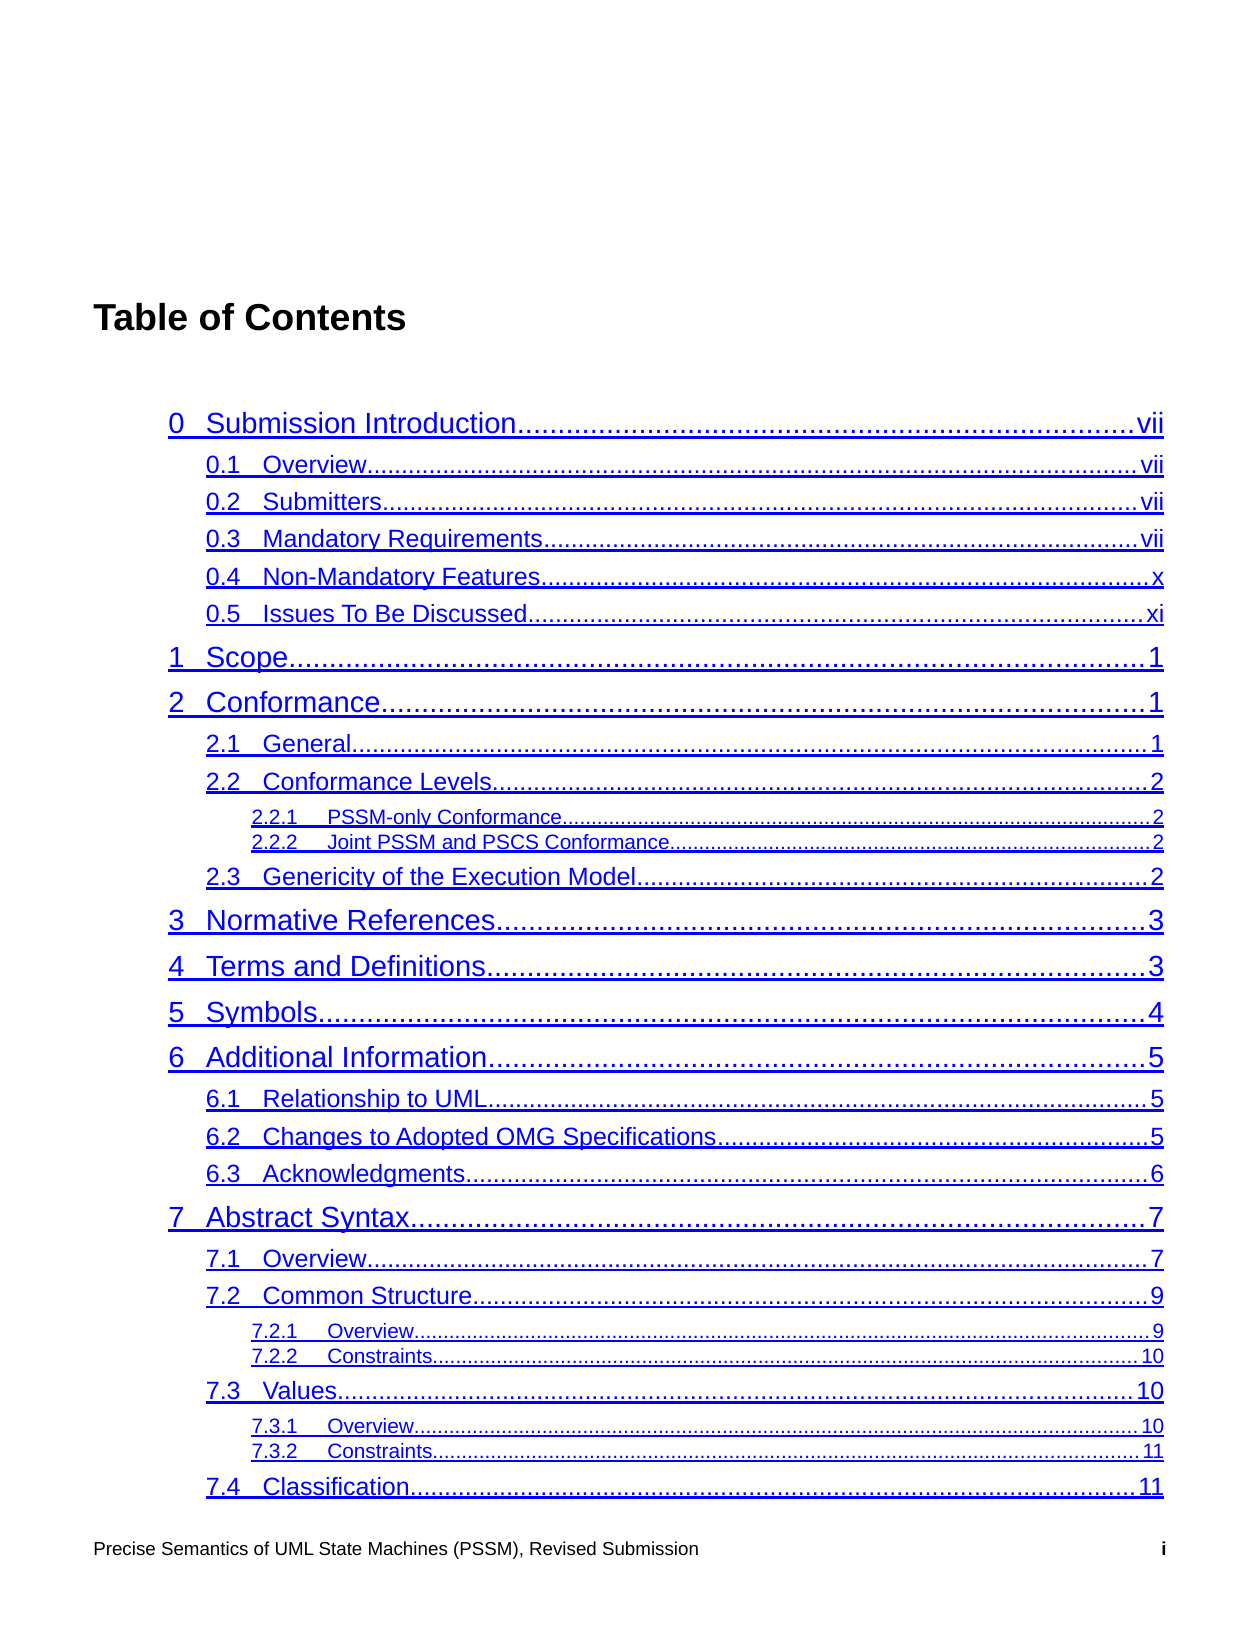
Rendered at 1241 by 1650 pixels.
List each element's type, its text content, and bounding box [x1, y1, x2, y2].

text 6.3 Acknowledgments 6 [206, 1158, 1164, 1184]
text 0.2 Submitters vii [206, 487, 1164, 512]
text 7.4 Classification 11 [206, 1471, 1164, 1496]
text 7.2.2 Constraints 10 [251, 1343, 1164, 1365]
text 2.2.1 PSSM-only Conformance 2 [251, 803, 1164, 825]
text 7.2.1 Overview 9 [251, 1318, 1164, 1340]
text 2 Conformance 1 [168, 683, 1164, 715]
text 6.2 Changes to Adopted OMG Specifications 5 [206, 1121, 1164, 1146]
text 2.3 Genericity of the Execution Model 2 [206, 862, 1164, 887]
text 6 Additional Information 5 [168, 1038, 1164, 1070]
text 7.3 Values 10 [206, 1376, 1164, 1401]
text 0 Submission Introduction vii [168, 404, 1164, 436]
text 0.5 Issues To Be Discussed xi [206, 598, 1164, 624]
text 0.3 Mandatory Requirements vii [206, 524, 1164, 549]
text 1 Scope 1 [168, 638, 1164, 669]
text 4 Terms and Definitions 3 [168, 947, 1164, 978]
text 7.3.2 Constraints 11 [251, 1438, 1164, 1460]
text 7.3.1 Overview 10 [251, 1413, 1164, 1435]
text 3 Normative References 3 [168, 901, 1164, 932]
text 6.1 Relationship to UML 5 [206, 1084, 1164, 1109]
text 2.2 Conformance Levels 2 [206, 766, 1164, 791]
subtitle Table of Contents [93, 295, 1164, 338]
text 5 Symbols 4 [168, 993, 1164, 1024]
text 0.4 Non-Mandatory Features x [206, 561, 1164, 586]
text 0.1 Overview vii [206, 450, 1164, 475]
text 2.1 General 1 [206, 729, 1164, 754]
text 7 Abstract Syntax 7 [168, 1198, 1164, 1229]
text 7.2 Common Structure 9 [206, 1281, 1164, 1306]
text 7.1 Overview 7 [206, 1243, 1164, 1269]
text 2.2.2 Joint PSSM and PSCS Conformance 2 [251, 828, 1164, 850]
